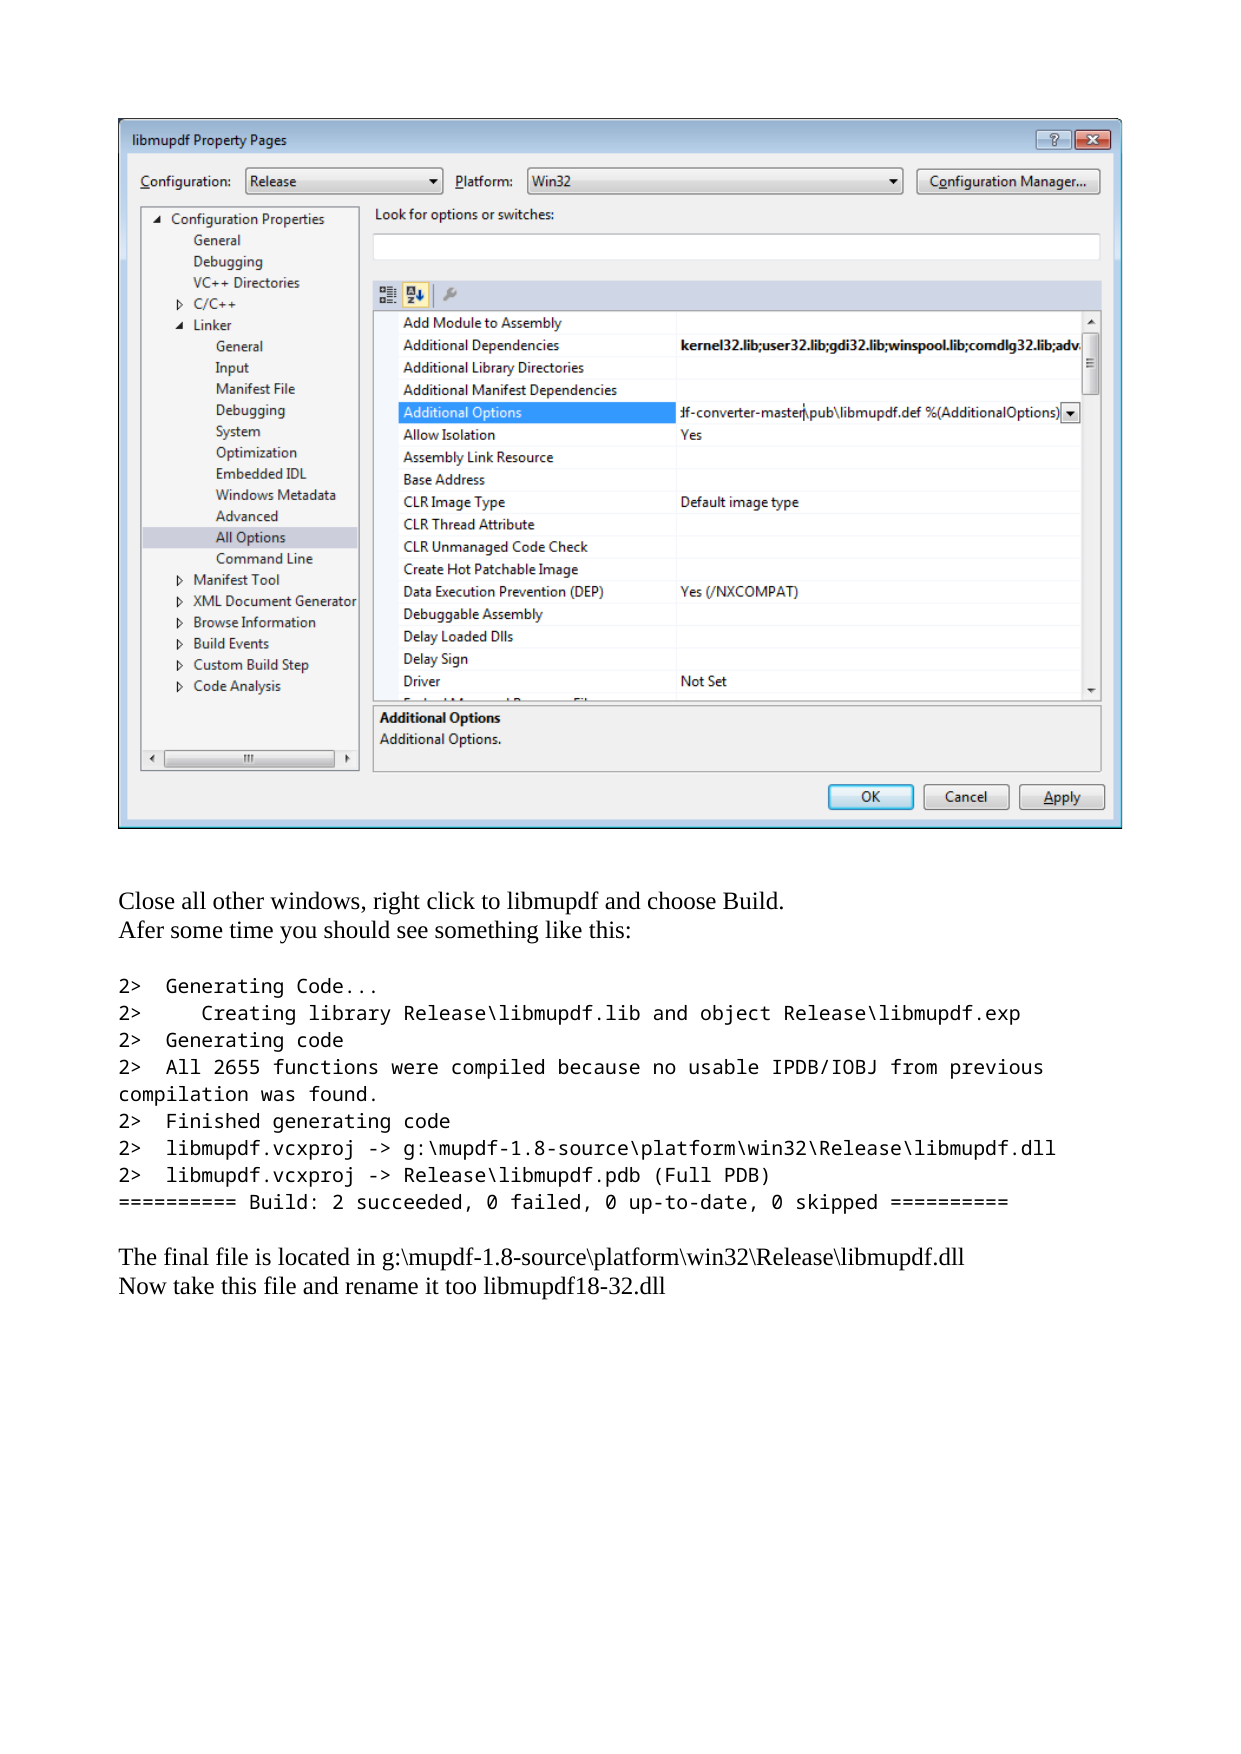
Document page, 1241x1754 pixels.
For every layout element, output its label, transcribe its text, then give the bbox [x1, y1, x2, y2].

text ========== Build: 2 succeeded, 0 failed, 0 up-to-date, 0 skipped ========== [118, 1188, 1122, 1215]
picture [118, 118, 1123, 829]
text Close all other windows, right click to libmupdf and choose Build. [118, 886, 1122, 915]
text The final file is located in g:\mupdf-1.8-source\platform\win32\Release\libmupdf.dll [118, 1242, 1122, 1271]
text 2> Generating code [118, 1026, 1122, 1053]
text 2> Finished generating code [118, 1107, 1122, 1134]
text 2> Generating Code... [118, 972, 1122, 999]
text Now take this file and rename it too libmupdf18-32.dll [118, 1271, 1122, 1300]
text 2> Creating library Release\libmupdf.lib and object Release\libmupdf.exp [118, 999, 1122, 1026]
text 2> libmupdf.vcxproj -> Release\libmupdf.pdb (Full PDB) [118, 1161, 1122, 1188]
text Afer some time you should see something like this: [118, 915, 1122, 944]
text 2> All 2655 functions were compiled because no usable IPDB/IOBJ from previous compilation was found. [118, 1053, 1122, 1107]
text 2> libmupdf.vcxproj -> g:\mupdf-1.8-source\platform\win32\Release\libmupdf.dll [118, 1134, 1122, 1161]
